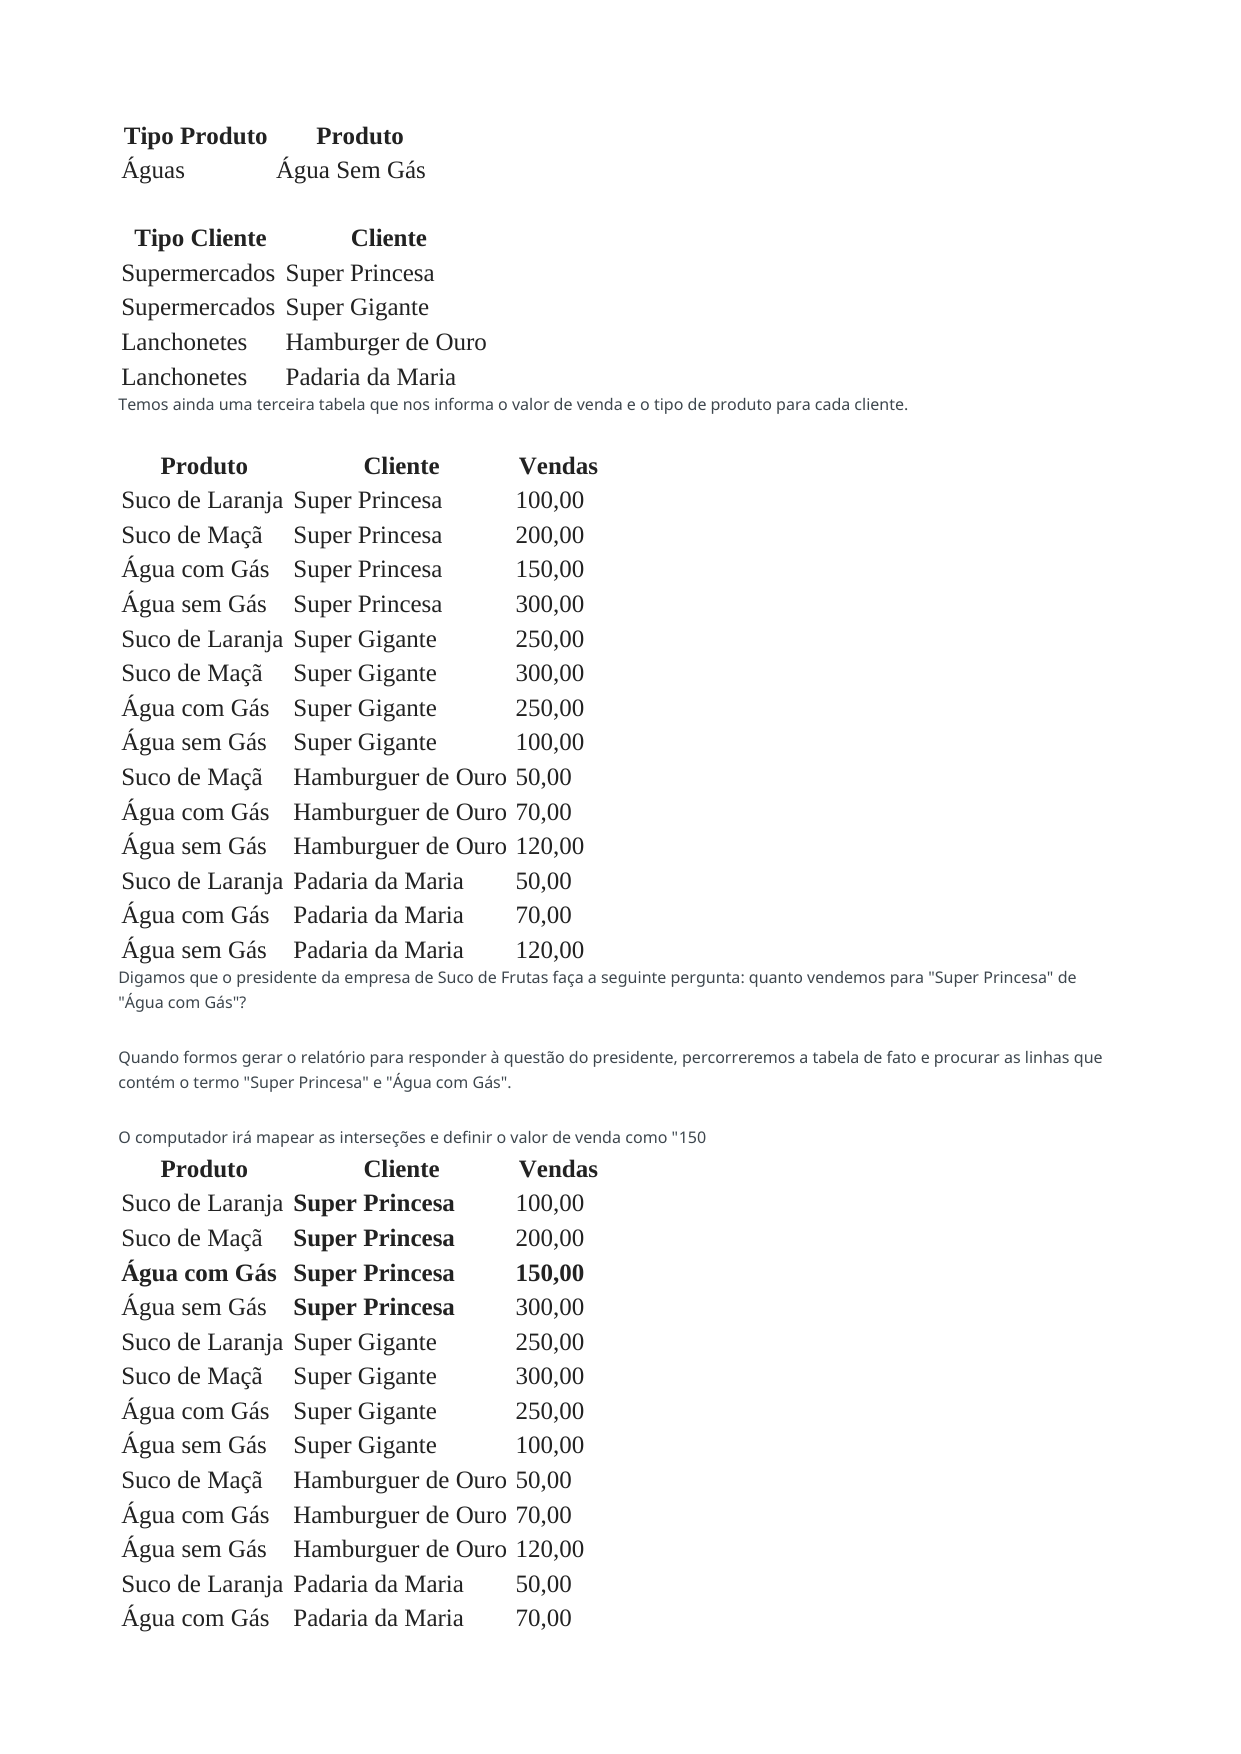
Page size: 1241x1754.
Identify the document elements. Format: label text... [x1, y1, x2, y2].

table_cell Padaria da Maria [290, 1566, 512, 1601]
table_cell Super Princesa [290, 1220, 512, 1255]
table_cell Hamburguer de Ouro [290, 794, 512, 828]
table_cell Água com Gás [118, 898, 290, 932]
table_cell 100,00 [513, 483, 604, 517]
table_cell Super Princesa [290, 1186, 512, 1220]
table_cell 150,00 [513, 552, 604, 586]
table_cell 250,00 [513, 1324, 604, 1358]
table_header Vendas [513, 1151, 604, 1186]
table_cell Água com Gás [118, 1601, 290, 1635]
table_header Tipo Produto [118, 118, 273, 153]
text O computador irá mapear as interseções e definir o valor de venda como "150 [118, 1126, 1122, 1148]
table_cell Super Princesa [290, 483, 512, 517]
table_cell Super Gigante [290, 725, 512, 759]
table_cell Lanchonetes [118, 324, 282, 359]
table_cell Água sem Gás [118, 1531, 290, 1566]
table_cell 50,00 [513, 1566, 604, 1601]
table_cell 120,00 [513, 828, 604, 863]
table_cell Super Gigante [290, 655, 512, 690]
table_cell 100,00 [513, 725, 604, 759]
table_cell 300,00 [513, 586, 604, 621]
table_cell Supermercados [118, 255, 282, 289]
table_cell 100,00 [513, 1428, 604, 1462]
table_cell 300,00 [513, 1359, 604, 1393]
table_cell 150,00 [513, 1255, 604, 1289]
table_cell Lanchonetes [118, 359, 282, 393]
table_cell 300,00 [513, 1289, 604, 1324]
table_header Produto [118, 448, 290, 482]
table_cell 70,00 [513, 1601, 604, 1635]
text Temos ainda uma terceira tabela que nos informa o valor de venda e o tipo de produto para cada cliente. [118, 393, 1122, 415]
table_cell Água sem Gás [118, 725, 290, 759]
table_cell Suco de Maçã [118, 759, 290, 794]
table_cell 200,00 [513, 1220, 604, 1255]
table_cell Água sem Gás [118, 1428, 290, 1462]
table_cell 200,00 [513, 517, 604, 552]
table_cell Água com Gás [118, 1497, 290, 1531]
table_cell Suco de Maçã [118, 517, 290, 552]
table_cell 50,00 [513, 1462, 604, 1497]
table_cell Super Gigante [290, 1359, 512, 1393]
table_cell Água Sem Gás [273, 153, 447, 187]
table_cell Super Gigante [290, 690, 512, 724]
table_cell 70,00 [513, 1497, 604, 1531]
table_cell Água com Gás [118, 1255, 290, 1289]
table_cell Suco de Laranja [118, 1186, 290, 1220]
table_cell Suco de Maçã [118, 1359, 290, 1393]
table_cell Padaria da Maria [290, 863, 512, 897]
table_cell Águas [118, 153, 273, 187]
table_cell Hamburguer de Ouro [290, 1531, 512, 1566]
table_header Cliente [283, 220, 495, 255]
table_cell Super Princesa [283, 255, 495, 289]
table_cell 300,00 [513, 655, 604, 690]
table_cell Padaria da Maria [290, 1601, 512, 1635]
table_cell Super Gigante [290, 621, 512, 655]
table_cell Padaria da Maria [290, 898, 512, 932]
table_cell Suco de Maçã [118, 1462, 290, 1497]
table_cell Hamburguer de Ouro [290, 1462, 512, 1497]
table_cell 120,00 [513, 1531, 604, 1566]
table_cell Suco de Laranja [118, 1566, 290, 1601]
table_cell Super Princesa [290, 517, 512, 552]
table_cell Suco de Laranja [118, 483, 290, 517]
table_header Produto [273, 118, 447, 153]
table_cell 250,00 [513, 621, 604, 655]
table_cell 70,00 [513, 794, 604, 828]
table_cell 120,00 [513, 932, 604, 967]
table_cell Suco de Laranja [118, 1324, 290, 1358]
table_cell Supermercados [118, 290, 282, 324]
table_cell Suco de Maçã [118, 1220, 290, 1255]
table_cell Super Princesa [290, 1289, 512, 1324]
table_cell Água com Gás [118, 1393, 290, 1428]
table_header Vendas [513, 448, 604, 482]
table_cell Água sem Gás [118, 586, 290, 621]
table_header Tipo Cliente [118, 220, 282, 255]
table_cell Água sem Gás [118, 932, 290, 967]
table_header Cliente [290, 448, 512, 482]
table_cell Suco de Laranja [118, 621, 290, 655]
table_cell Super Princesa [290, 552, 512, 586]
table_cell Padaria da Maria [290, 932, 512, 967]
table_cell Água com Gás [118, 690, 290, 724]
table_cell Água com Gás [118, 552, 290, 586]
table_cell Suco de Maçã [118, 655, 290, 690]
table_cell Super Gigante [283, 290, 495, 324]
table_cell 250,00 [513, 690, 604, 724]
table_cell Padaria da Maria [283, 359, 495, 393]
text Quando formos gerar o relatório para responder à questão do presidente, percorreremos a tabela de fato e procurar as linhas que contém o termo "Super Princesa" e "Água com Gás". [118, 1046, 1122, 1093]
table_cell 250,00 [513, 1393, 604, 1428]
table_cell Super Princesa [290, 1255, 512, 1289]
table_cell 100,00 [513, 1186, 604, 1220]
table_cell 50,00 [513, 759, 604, 794]
table_cell Super Gigante [290, 1393, 512, 1428]
table_cell Hamburguer de Ouro [290, 828, 512, 863]
table_header Cliente [290, 1151, 512, 1186]
table_cell 70,00 [513, 898, 604, 932]
table_cell Hamburguer de Ouro [290, 1497, 512, 1531]
table_cell 50,00 [513, 863, 604, 897]
table_cell Água com Gás [118, 794, 290, 828]
table_cell Água sem Gás [118, 1289, 290, 1324]
text Digamos que o presidente da empresa de Suco de Frutas faça a seguinte pergunta: quanto vendemos para "Super Princesa" de "Água com Gás"? [118, 967, 1122, 1013]
table_cell Água sem Gás [118, 828, 290, 863]
table_cell Super Princesa [290, 586, 512, 621]
table_cell Super Gigante [290, 1428, 512, 1462]
table_header Produto [118, 1151, 290, 1186]
table_cell Super Gigante [290, 1324, 512, 1358]
table_cell Hamburguer de Ouro [290, 759, 512, 794]
table_cell Suco de Laranja [118, 863, 290, 897]
table_cell Hamburger de Ouro [283, 324, 495, 359]
